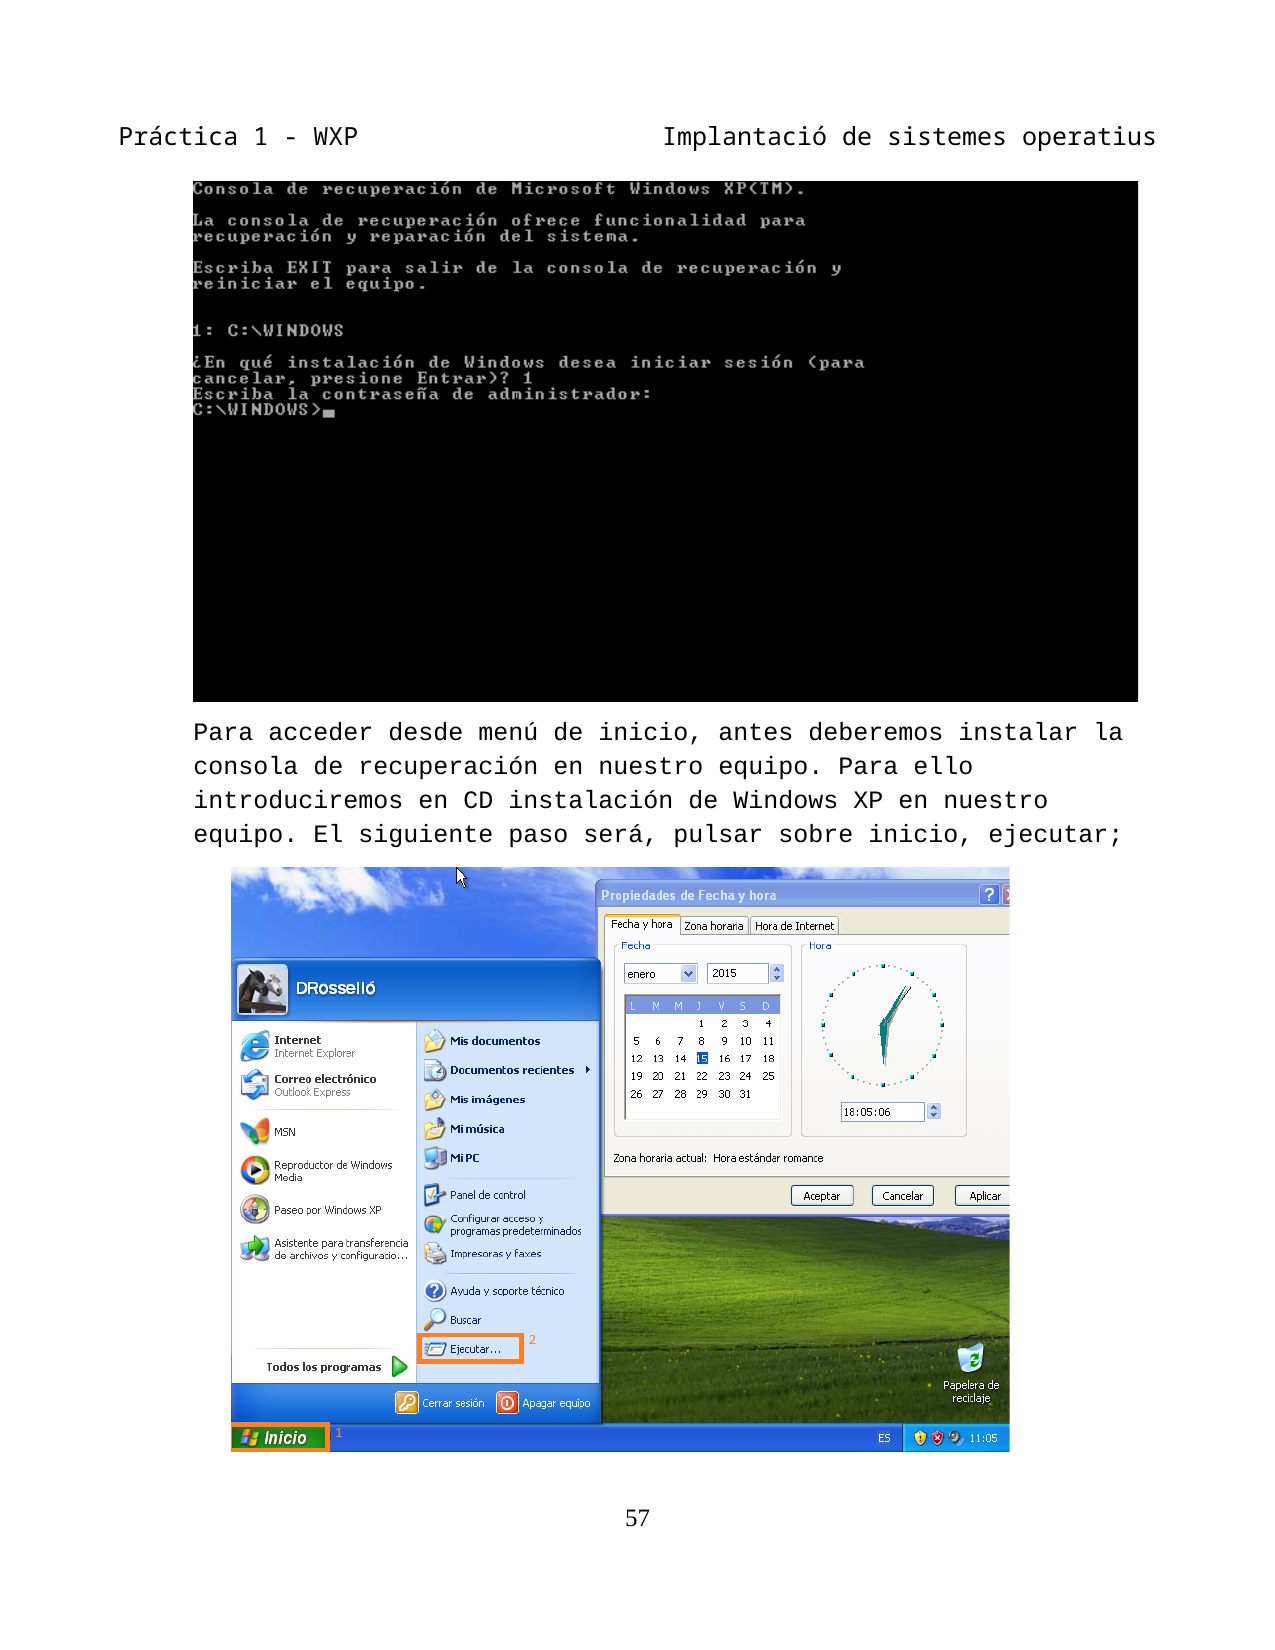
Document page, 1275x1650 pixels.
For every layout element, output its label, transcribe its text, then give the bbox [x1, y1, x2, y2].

list Para acceder desde menú de inicio, antes deberemos instalar la consola de recuperación en nuestro equipo. Para ello introduciremos en CD instalación de Windows XP en nuestro equipo. El siguiente paso será, pulsar sobre inicio, ejecutar; [156, 719, 1157, 850]
picture [231, 867, 1010, 1452]
picture [193, 181, 1139, 702]
